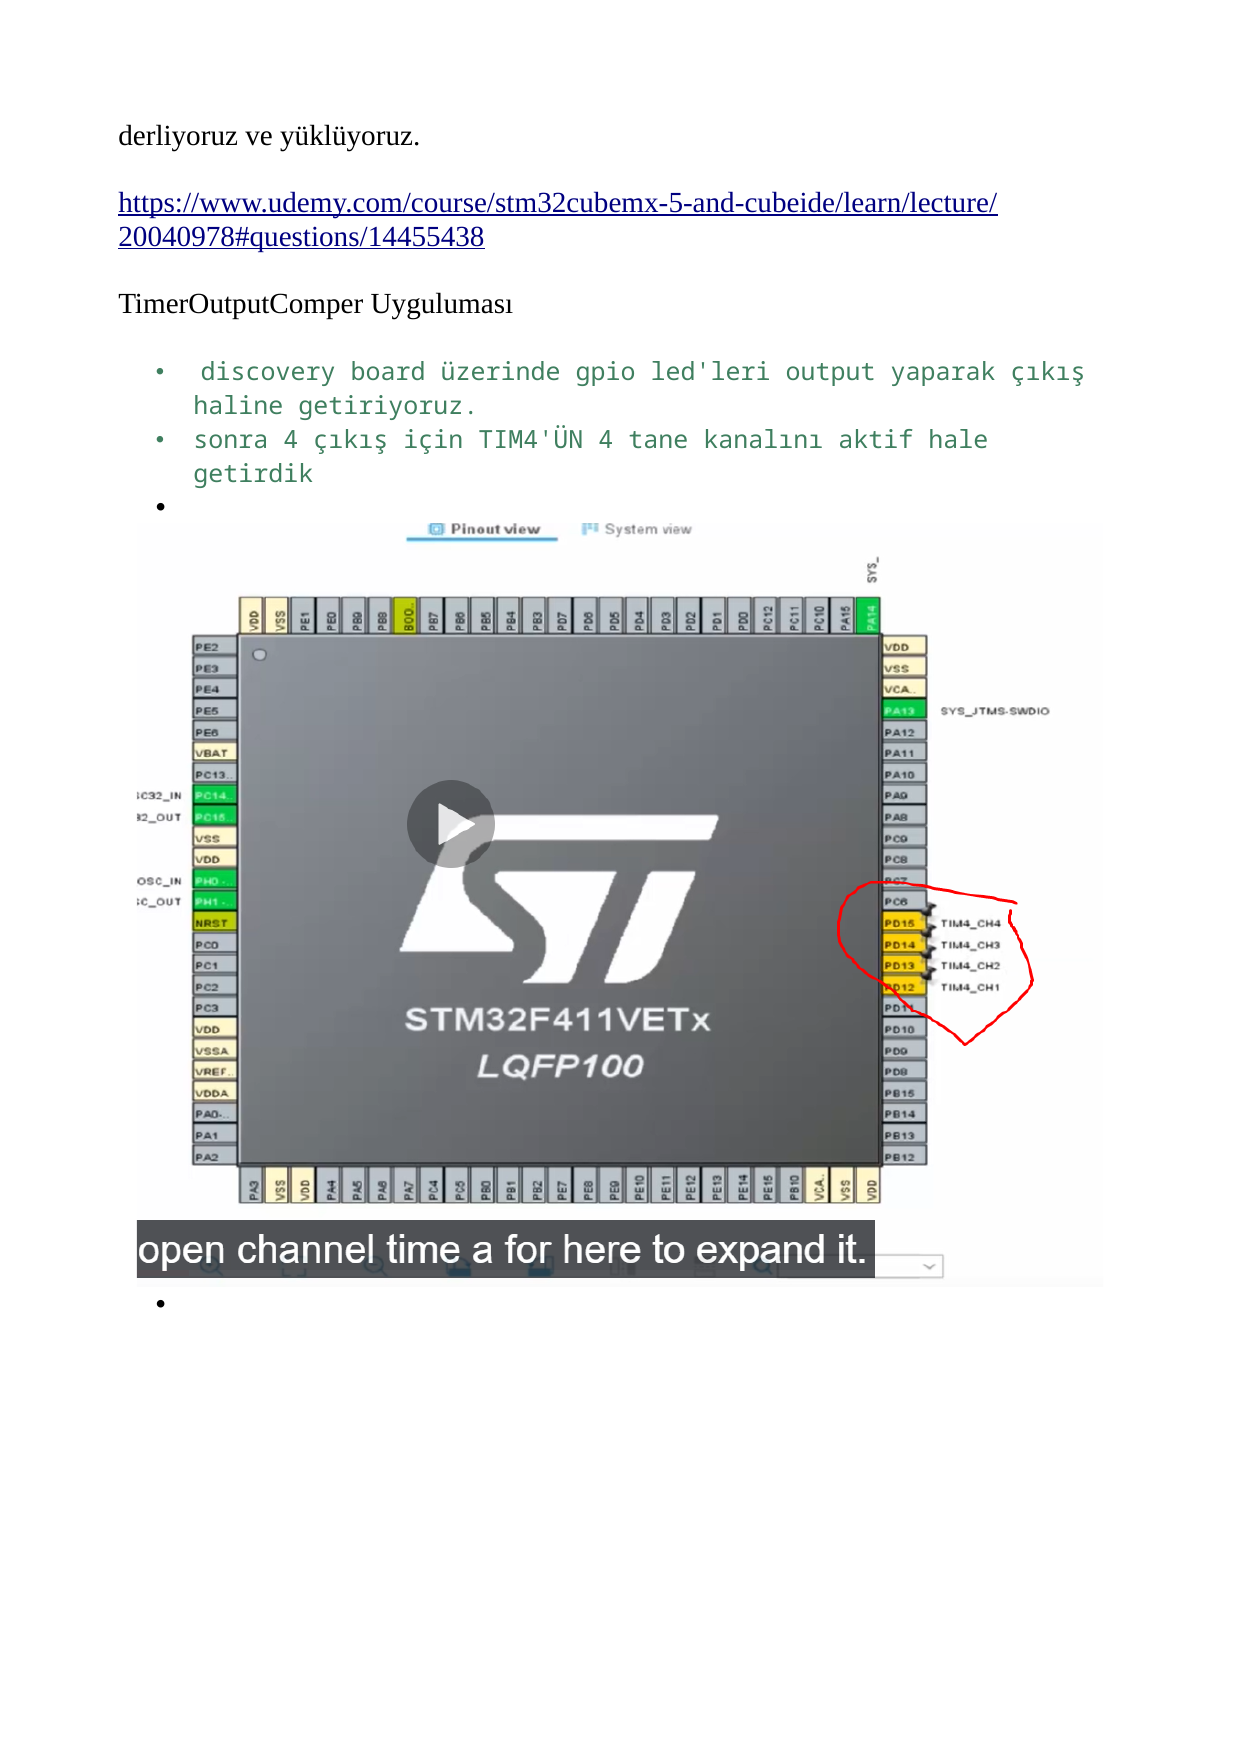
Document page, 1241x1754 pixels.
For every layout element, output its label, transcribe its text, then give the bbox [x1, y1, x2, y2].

list sonra 4 çıkış için TIM4'ÜN 4 tane kanalını aktif hale getirdik [156, 422, 1122, 490]
text derliyoruz ve yüklüyoruz. [118, 118, 1122, 152]
text https://www.udemy.com/course/stm32cubemx-5-and-cubeide/learn/lecture/20040978#questions/14455438 [118, 185, 1122, 252]
list discovery board üzerinde gpio led'leri output yaparak çıkış haline getiriyoruz. [156, 353, 1122, 422]
picture [136, 523, 1104, 1287]
text TimerOutputComper Uyguluması [118, 286, 1122, 319]
